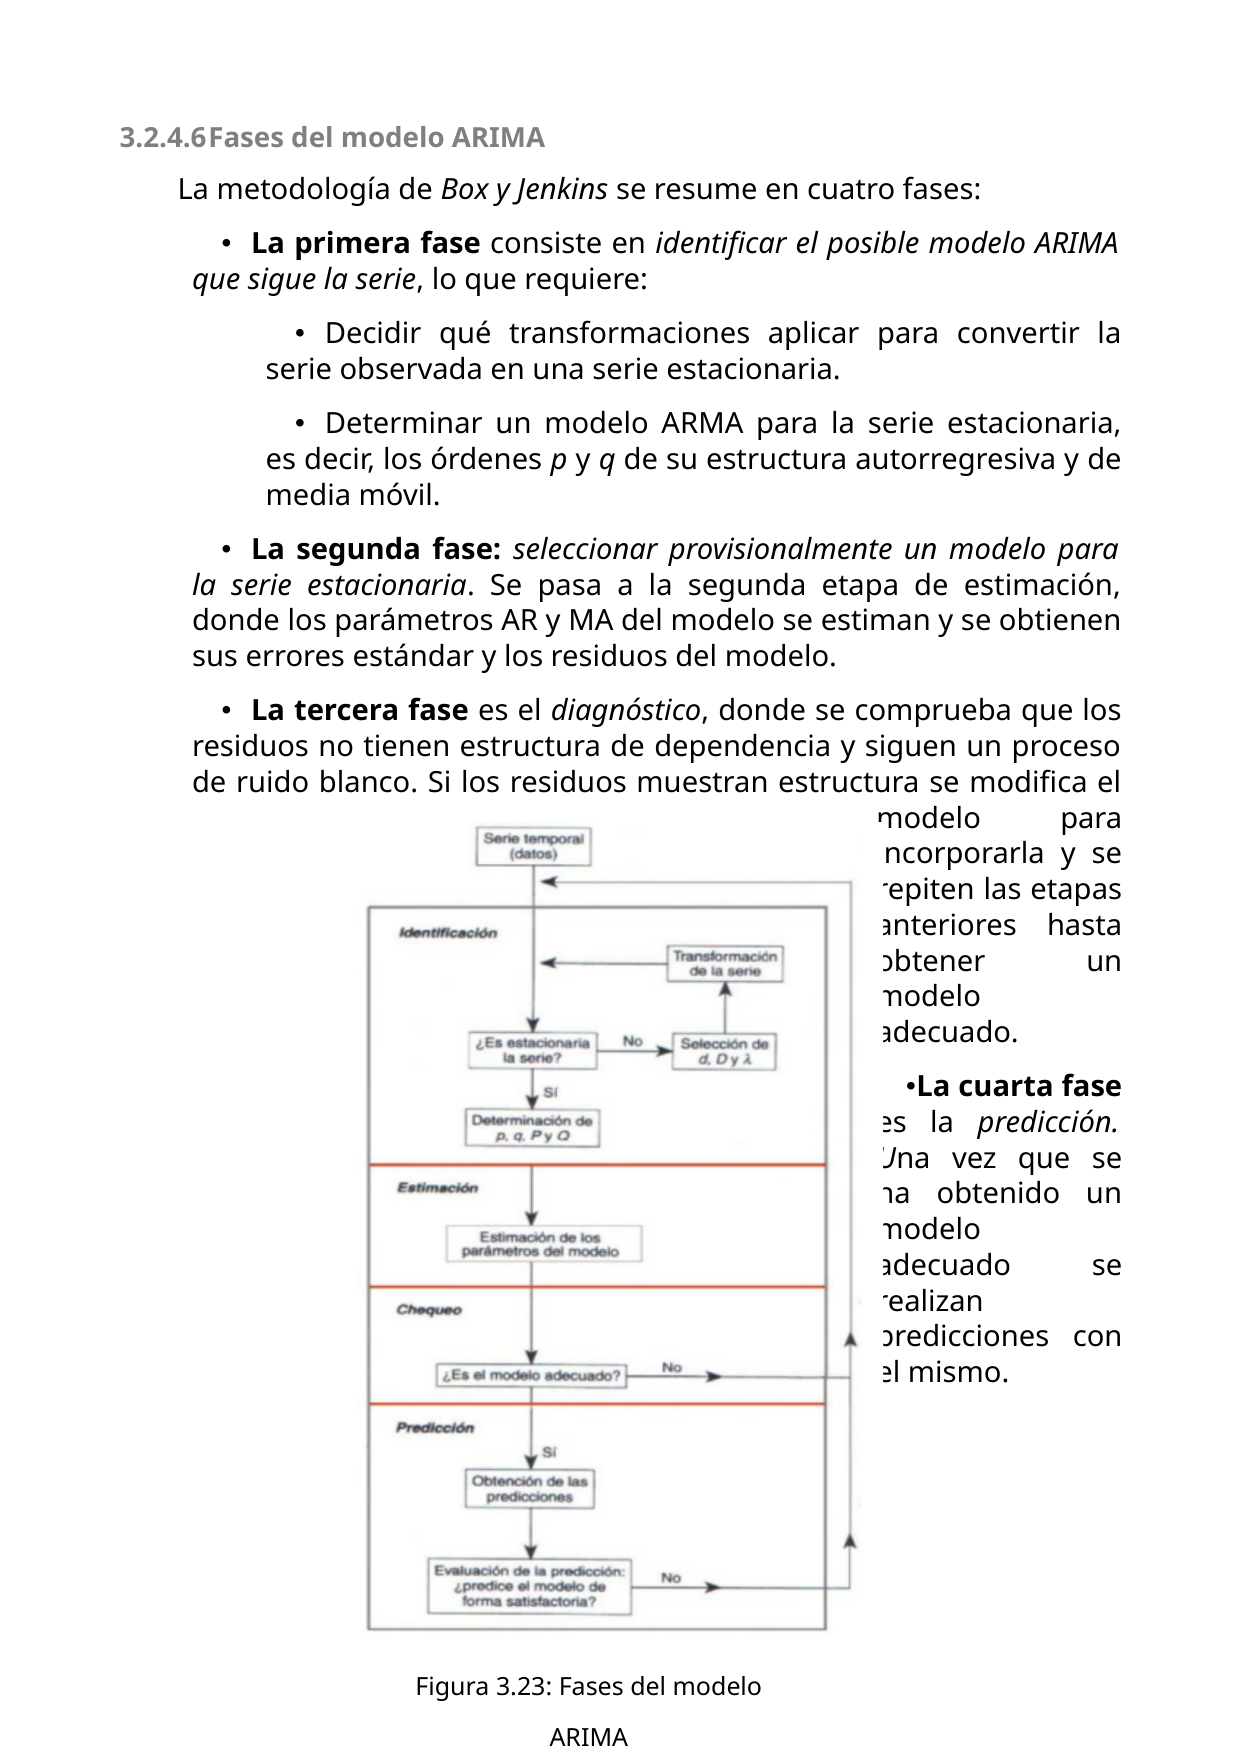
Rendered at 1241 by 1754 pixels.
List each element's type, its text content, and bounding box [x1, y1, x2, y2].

list La segunda fase: seleccionar provisionalmente un modelo para la serie estacionaria. Se pasa a la segunda etapa de estimación, donde los parámetros AR y MA del modelo se estiman y se obtienen sus errores estándar y los residuos del modelo. [162, 528, 1122, 675]
list La primera fase consiste en identificar el posible modelo ARIMA que sigue la serie, lo que requiere: [162, 222, 1122, 298]
list La cuarta fase es la predicción. Una vez que se ha obtenido un modelo adecuado se realizan predicciones con el mismo. [884, 1066, 1122, 1391]
text Figura 3.23: Fases del modelo ARIMA [375, 1652, 802, 1754]
subtitle Fases del modelo ARIMA [119, 118, 1122, 156]
list La tercera fase es el diagnóstico, donde se comprueba que los residuos no tienen estructura de dependencia y siguen un proceso de ruido blanco. Si los residuos muestran estructura se modifica el modelo para incorporarla y se repiten las etapas anteriores hasta obtener un modelo adecuado. [162, 690, 1122, 1051]
picture [348, 822, 884, 1652]
text La metodología de Box y Jenkins se resume en cuatro fases: [118, 168, 1122, 208]
list La cuarta fase es la predicción. Una vez que se ha obtenido un modelo adecuado se realizan predicciones con el mismo. [162, 1066, 348, 1391]
list Decidir qué transformaciones aplicar para convertir la serie observada en una serie estacionaria. [236, 312, 1122, 388]
list Determinar un modelo ARMA para la serie estacionaria, es decir, los órdenes p y q de su estructura autorregresiva y de media móvil. [236, 402, 1122, 514]
